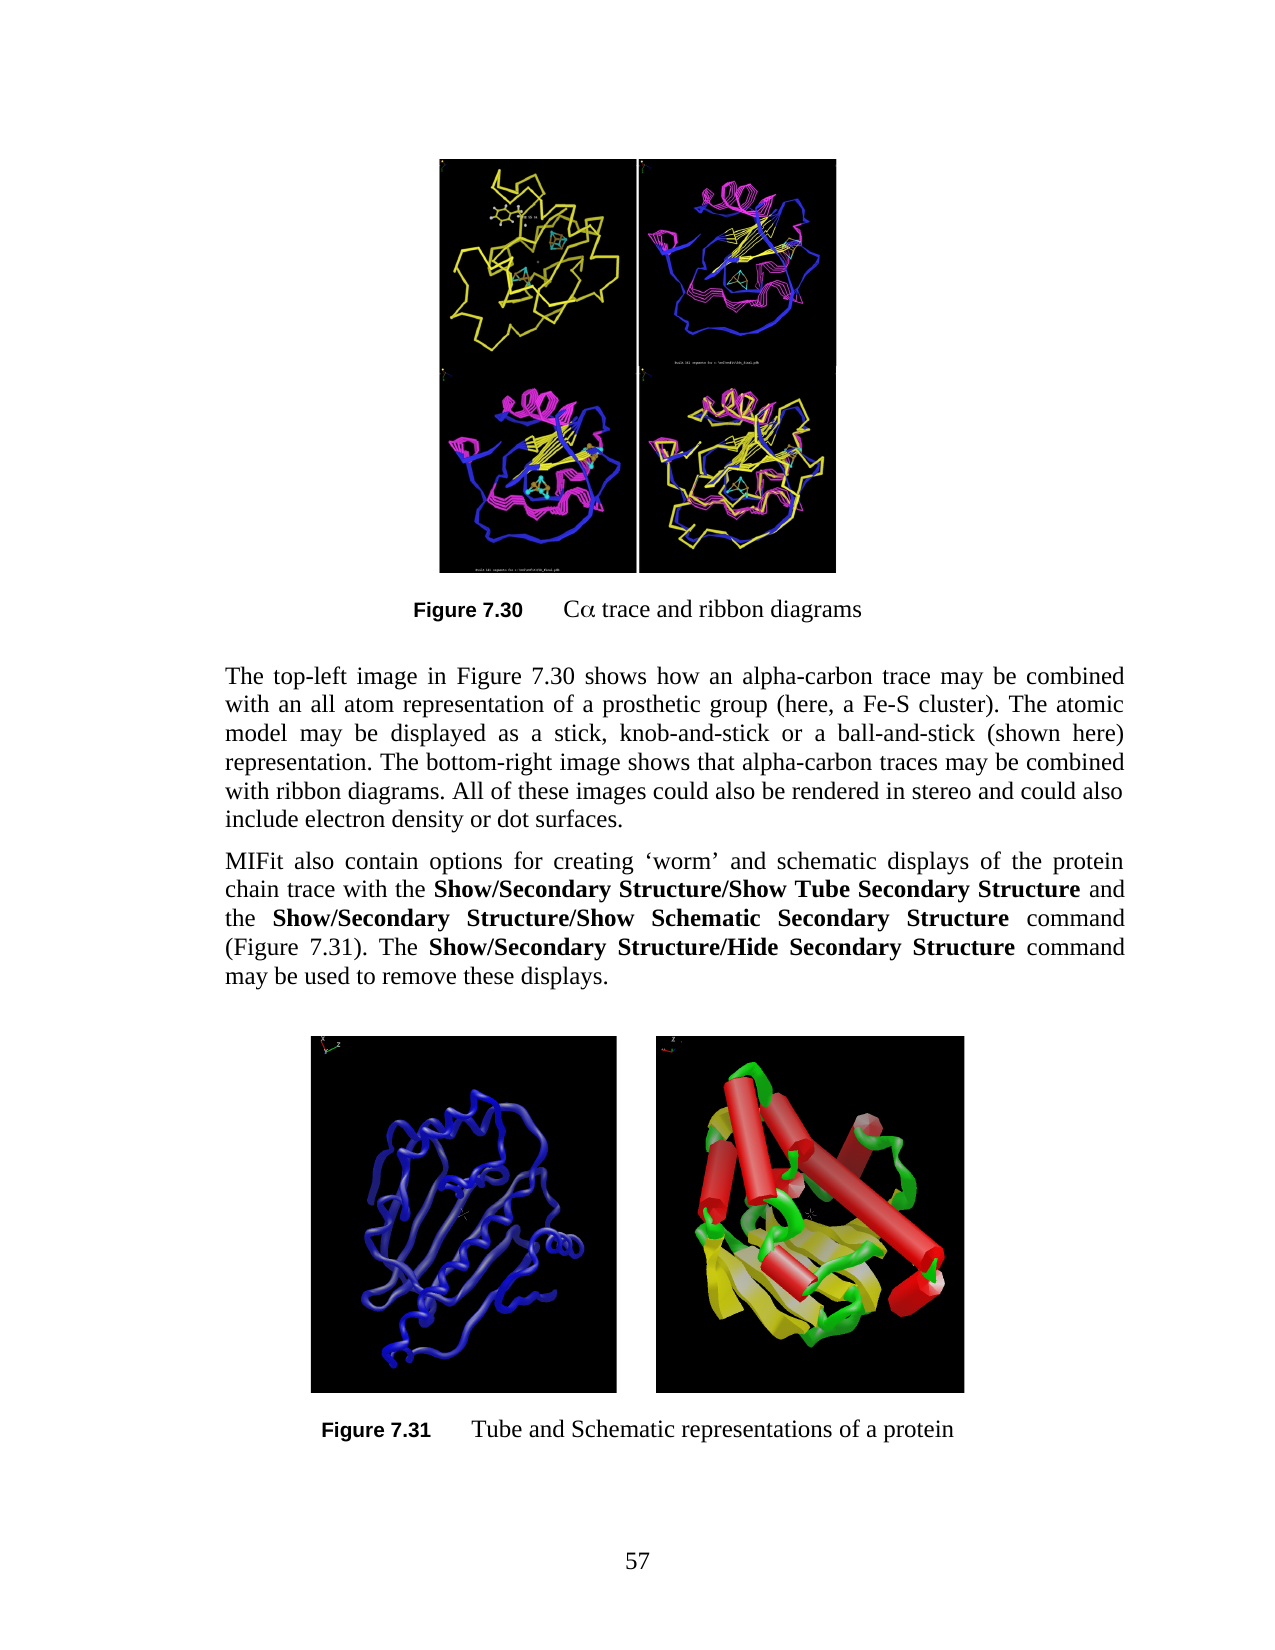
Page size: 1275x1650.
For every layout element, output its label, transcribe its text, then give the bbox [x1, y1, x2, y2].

text The top-left image in Figure 7.30 shows how an alpha-carbon trace may be combined with an all atom representation of a prosthetic group (here, a Fe-S cluster). The atomic model may be displayed as a stick, knob-and-stick or a ball-and-stick (shown here) representation. The bottom-right image shows that alpha-carbon traces may be combined with ribbon diagrams. All of these images could also be rendered in stereo and could also include electron density or dot surfaces. [225, 661, 1125, 833]
picture [438, 159, 837, 573]
text MIFit also contain options for creating ‘worm’ and schematic displays of the protein chain trace with the Show/Secondary Structure/Show Tube Secondary Structure and the Show/Secondary Structure/Show Schematic Secondary Structure command (Figure 7.31). The Show/Secondary Structure/Hide Secondary Structure command may be used to remove these displays. [225, 846, 1125, 989]
text Figure 7.31 Tube and Schematic representations of a protein [150, 1414, 1125, 1443]
text Figure 7.30 C trace and ribbon diagrams [150, 594, 1125, 623]
picture [310, 1036, 617, 1393]
picture [656, 1036, 965, 1393]
